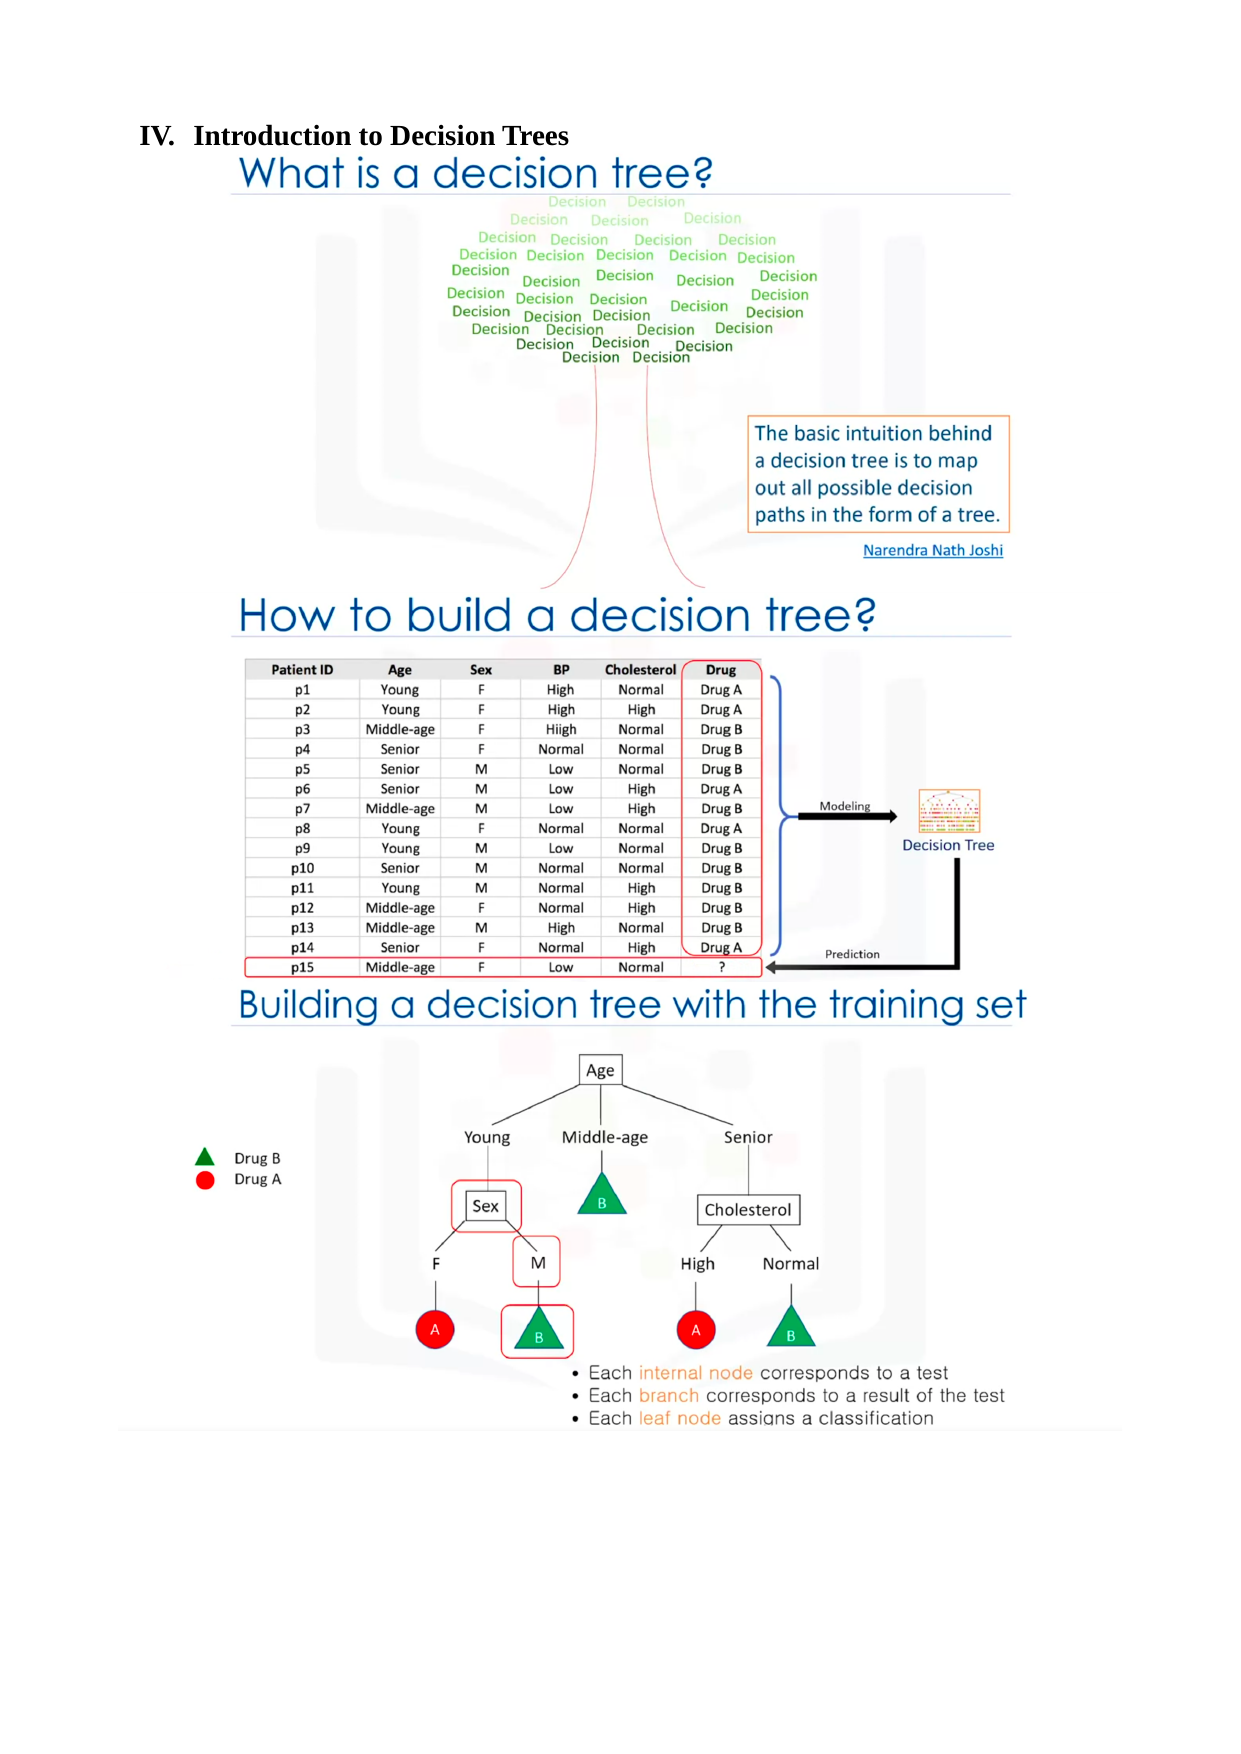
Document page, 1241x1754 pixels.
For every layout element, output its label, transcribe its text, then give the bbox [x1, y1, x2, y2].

list Introduction to Decision Trees [175, 118, 1122, 151]
picture [118, 151, 1123, 1431]
